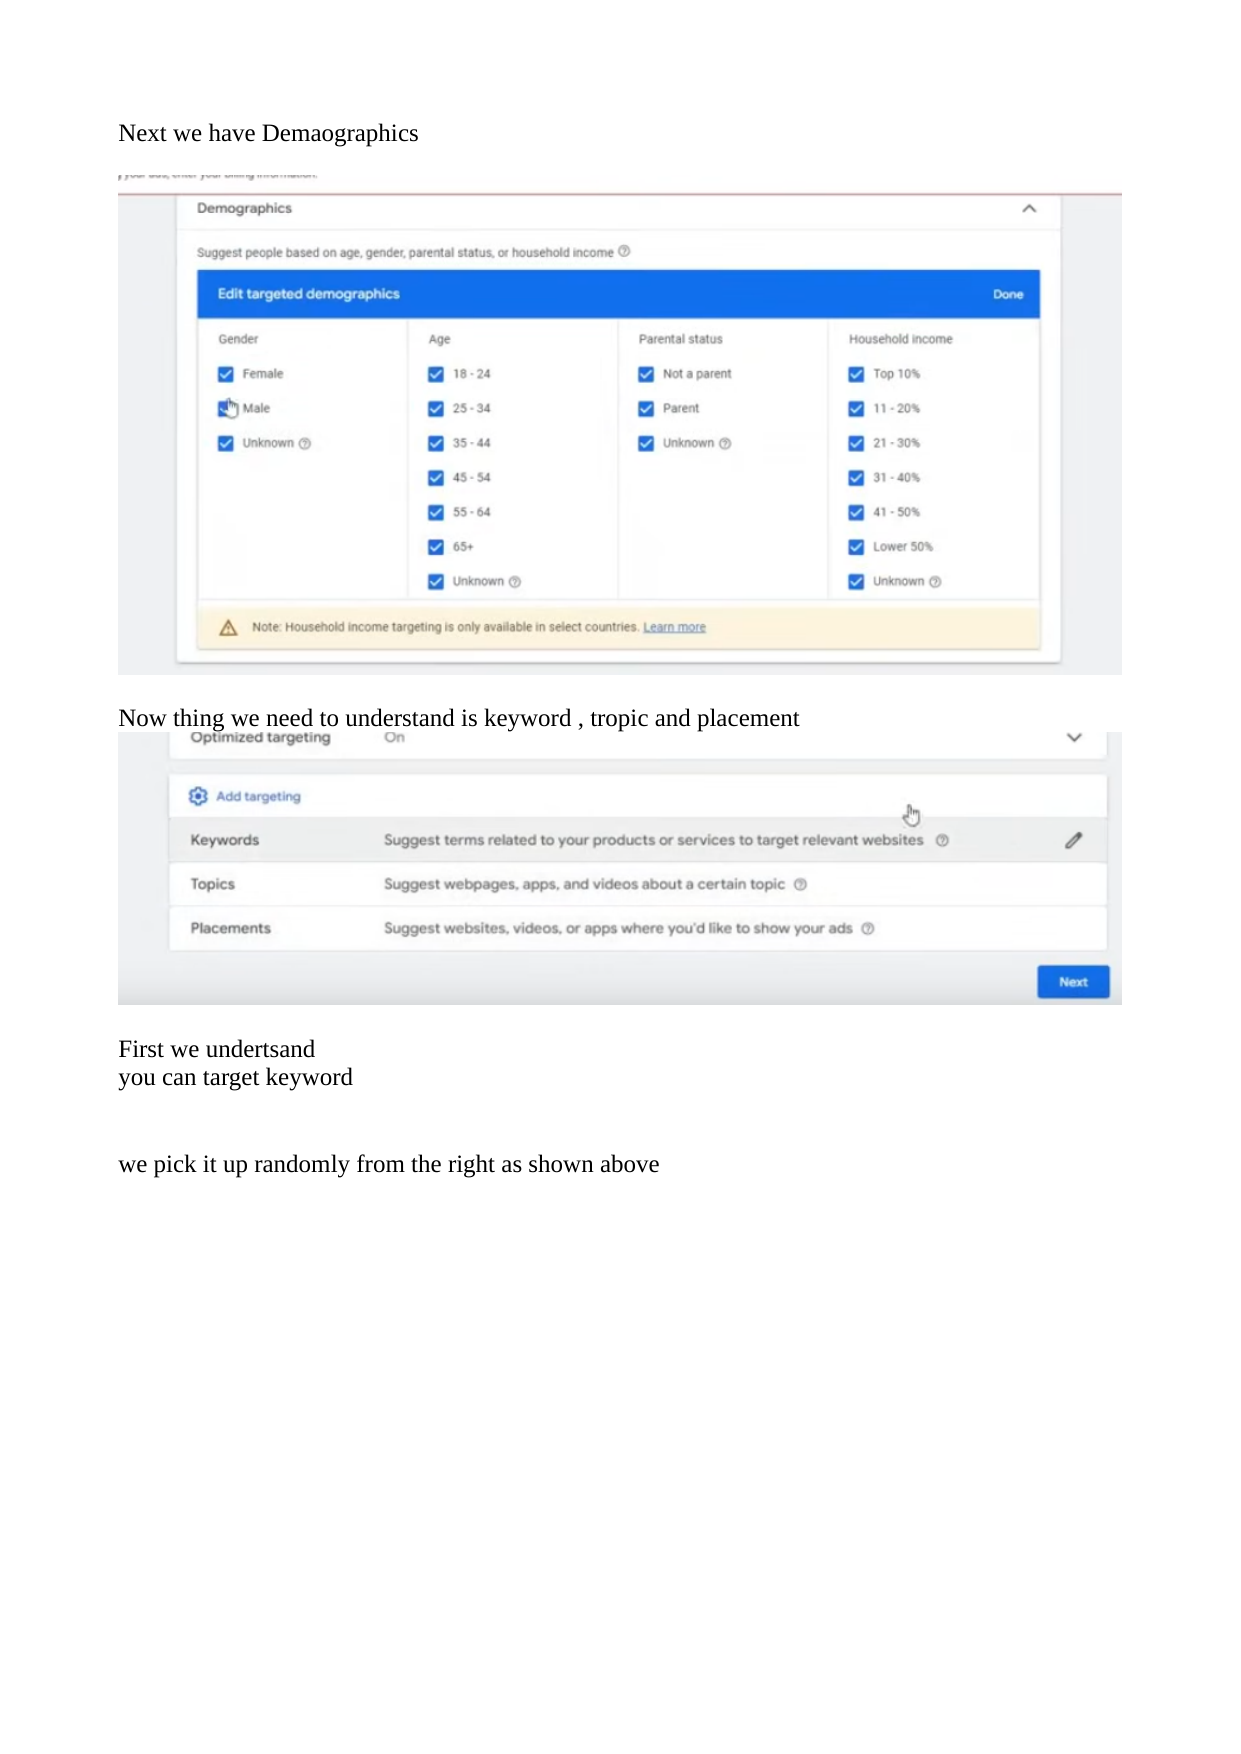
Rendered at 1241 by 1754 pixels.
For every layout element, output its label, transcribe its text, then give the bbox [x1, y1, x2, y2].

text you can target keyword [118, 1062, 1122, 1091]
text First we undertsand [118, 1034, 1122, 1062]
text we pick it up randomly from the right as shown above [118, 1149, 1122, 1177]
picture [118, 732, 1122, 1005]
picture [118, 175, 1122, 675]
text Next we have Demaographics [118, 118, 1122, 147]
text Now thing we need to understand is keyword , tropic and placement [118, 703, 1122, 732]
